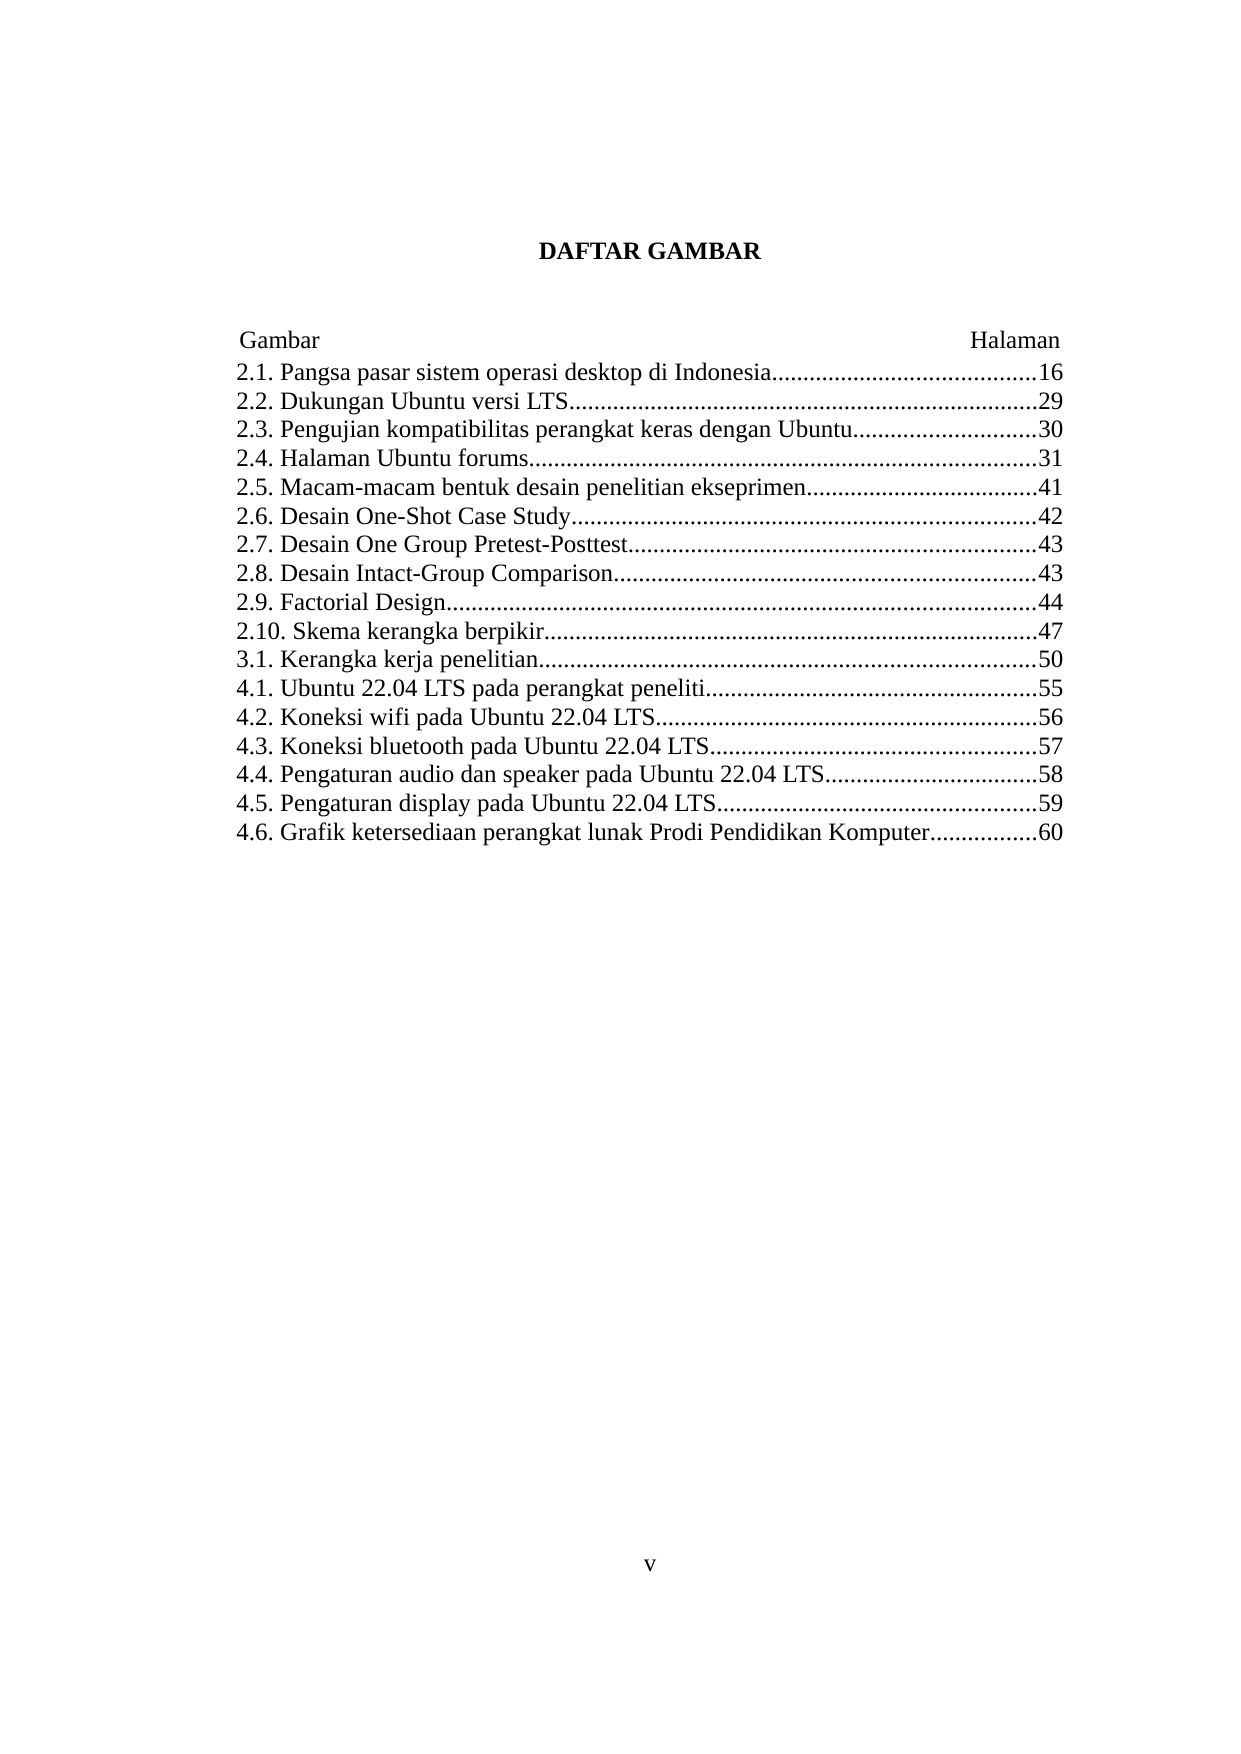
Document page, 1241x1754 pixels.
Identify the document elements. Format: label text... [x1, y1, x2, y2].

text 4.4. Pengaturan audio dan speaker pada Ubuntu 22.04 LTS 58 [236, 759, 1063, 788]
text 4.1. Ubuntu 22.04 LTS pada perangkat peneliti 55 [236, 673, 1063, 702]
text 4.3. Koneksi bluetooth pada Ubuntu 22.04 LTS 57 [236, 731, 1063, 759]
text 2.3. Pengujian kompatibilitas perangkat keras dengan Ubuntu 30 [236, 414, 1063, 443]
table_header Halaman [650, 323, 1063, 357]
text 2.2. Dukungan Ubuntu versi LTS 29 [236, 386, 1063, 414]
text 2.9. Factorial Design 44 [236, 587, 1063, 616]
text 3.1. Kerangka kerja penelitian 50 [236, 644, 1063, 673]
text 2.7. Desain One Group Pretest-Posttest 43 [236, 529, 1063, 558]
text 4.2. Koneksi wifi pada Ubuntu 22.04 LTS 56 [236, 702, 1063, 731]
text 2.1. Pangsa pasar sistem operasi desktop di Indonesia 16 [236, 357, 1063, 386]
text 2.6. Desain One-Shot Case Study 42 [236, 501, 1063, 529]
text 4.5. Pengaturan display pada Ubuntu 22.04 LTS 59 [236, 788, 1063, 817]
text 2.8. Desain Intact-Group Comparison 43 [236, 558, 1063, 587]
subtitle DAFTAR GAMBAR [236, 236, 1063, 265]
table_header Gambar [236, 323, 649, 357]
text 2.4. Halaman Ubuntu forums 31 [236, 443, 1063, 472]
text 4.6. Grafik ketersediaan perangkat lunak Prodi Pendidikan Komputer 60 [236, 817, 1063, 846]
text 2.5. Macam-macam bentuk desain penelitian ekseprimen 41 [236, 472, 1063, 501]
text 2.10. Skema kerangka berpikir 47 [236, 616, 1063, 644]
